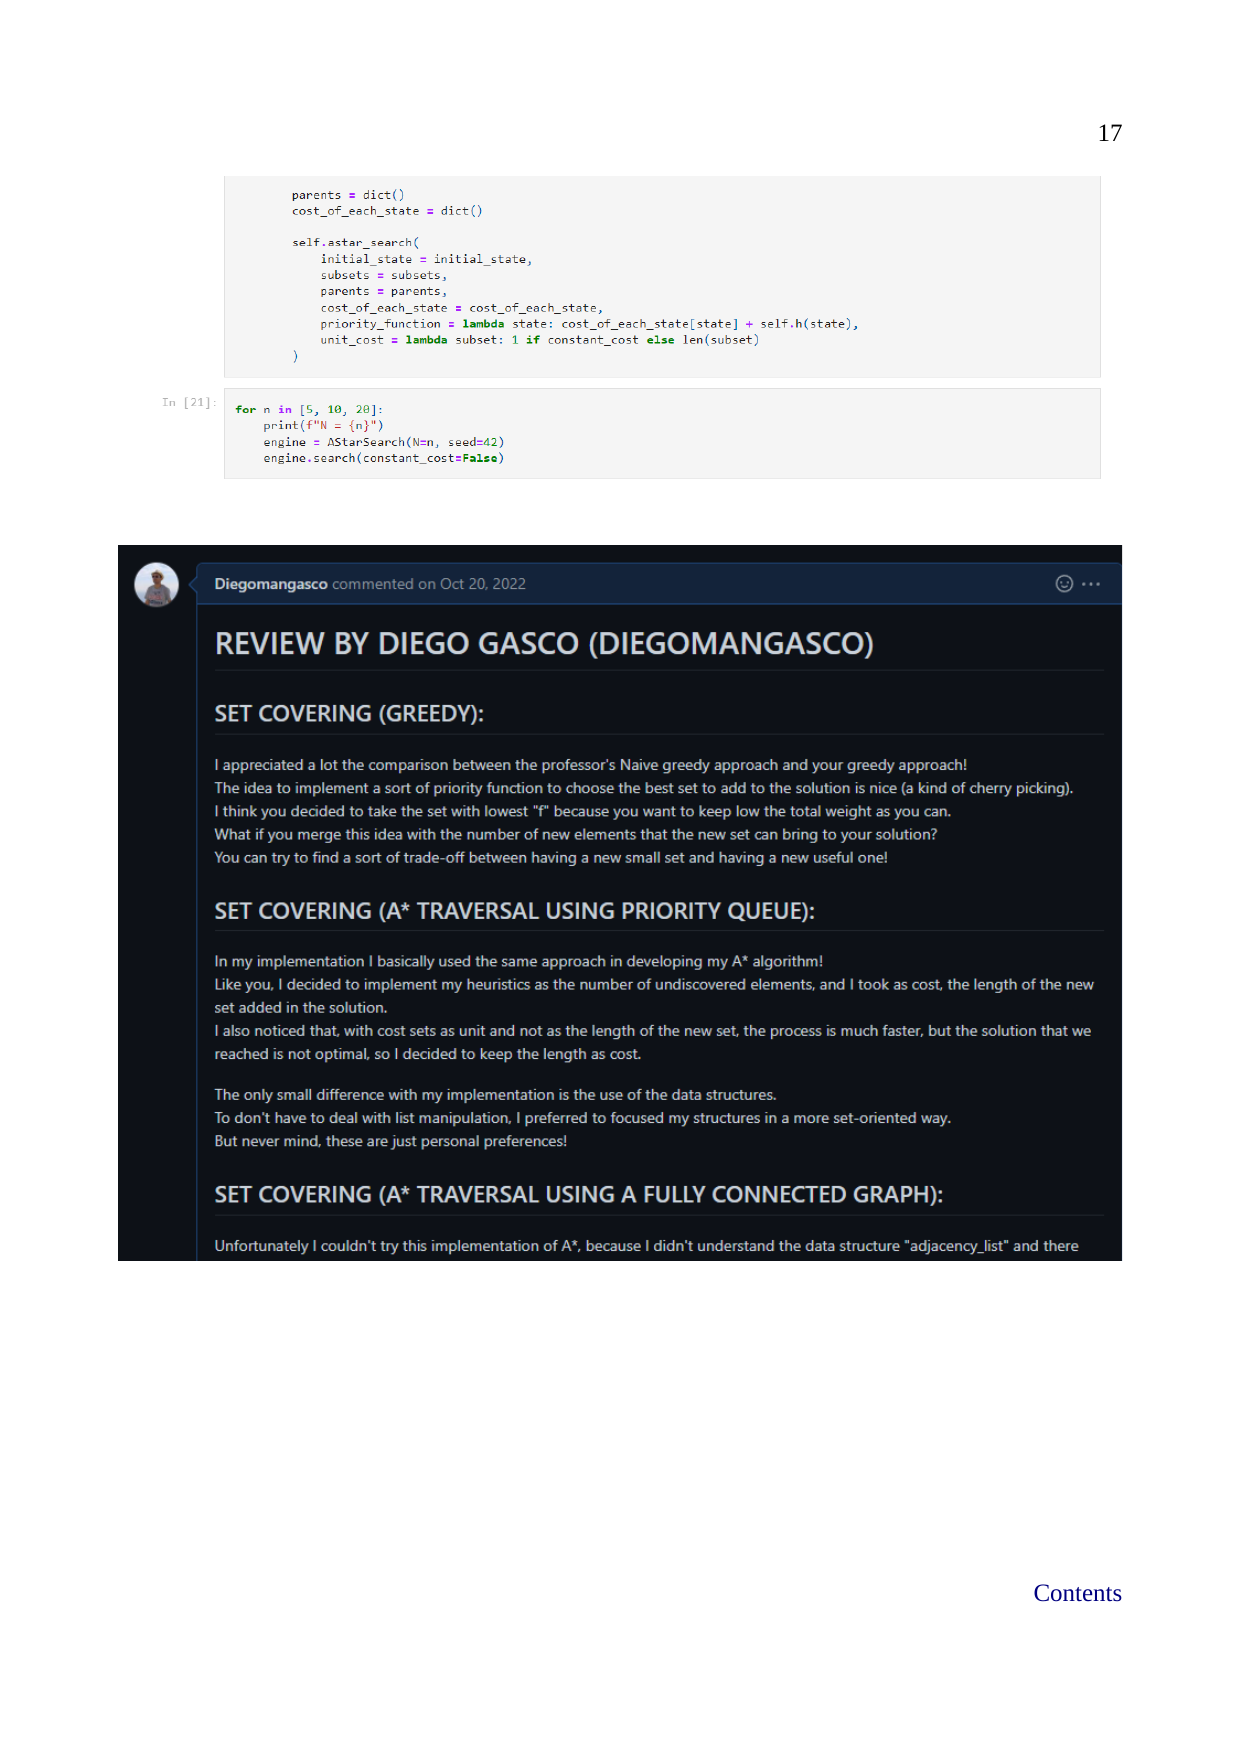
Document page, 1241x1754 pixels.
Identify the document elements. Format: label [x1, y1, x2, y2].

picture [118, 176, 1123, 479]
picture [118, 545, 1123, 1261]
